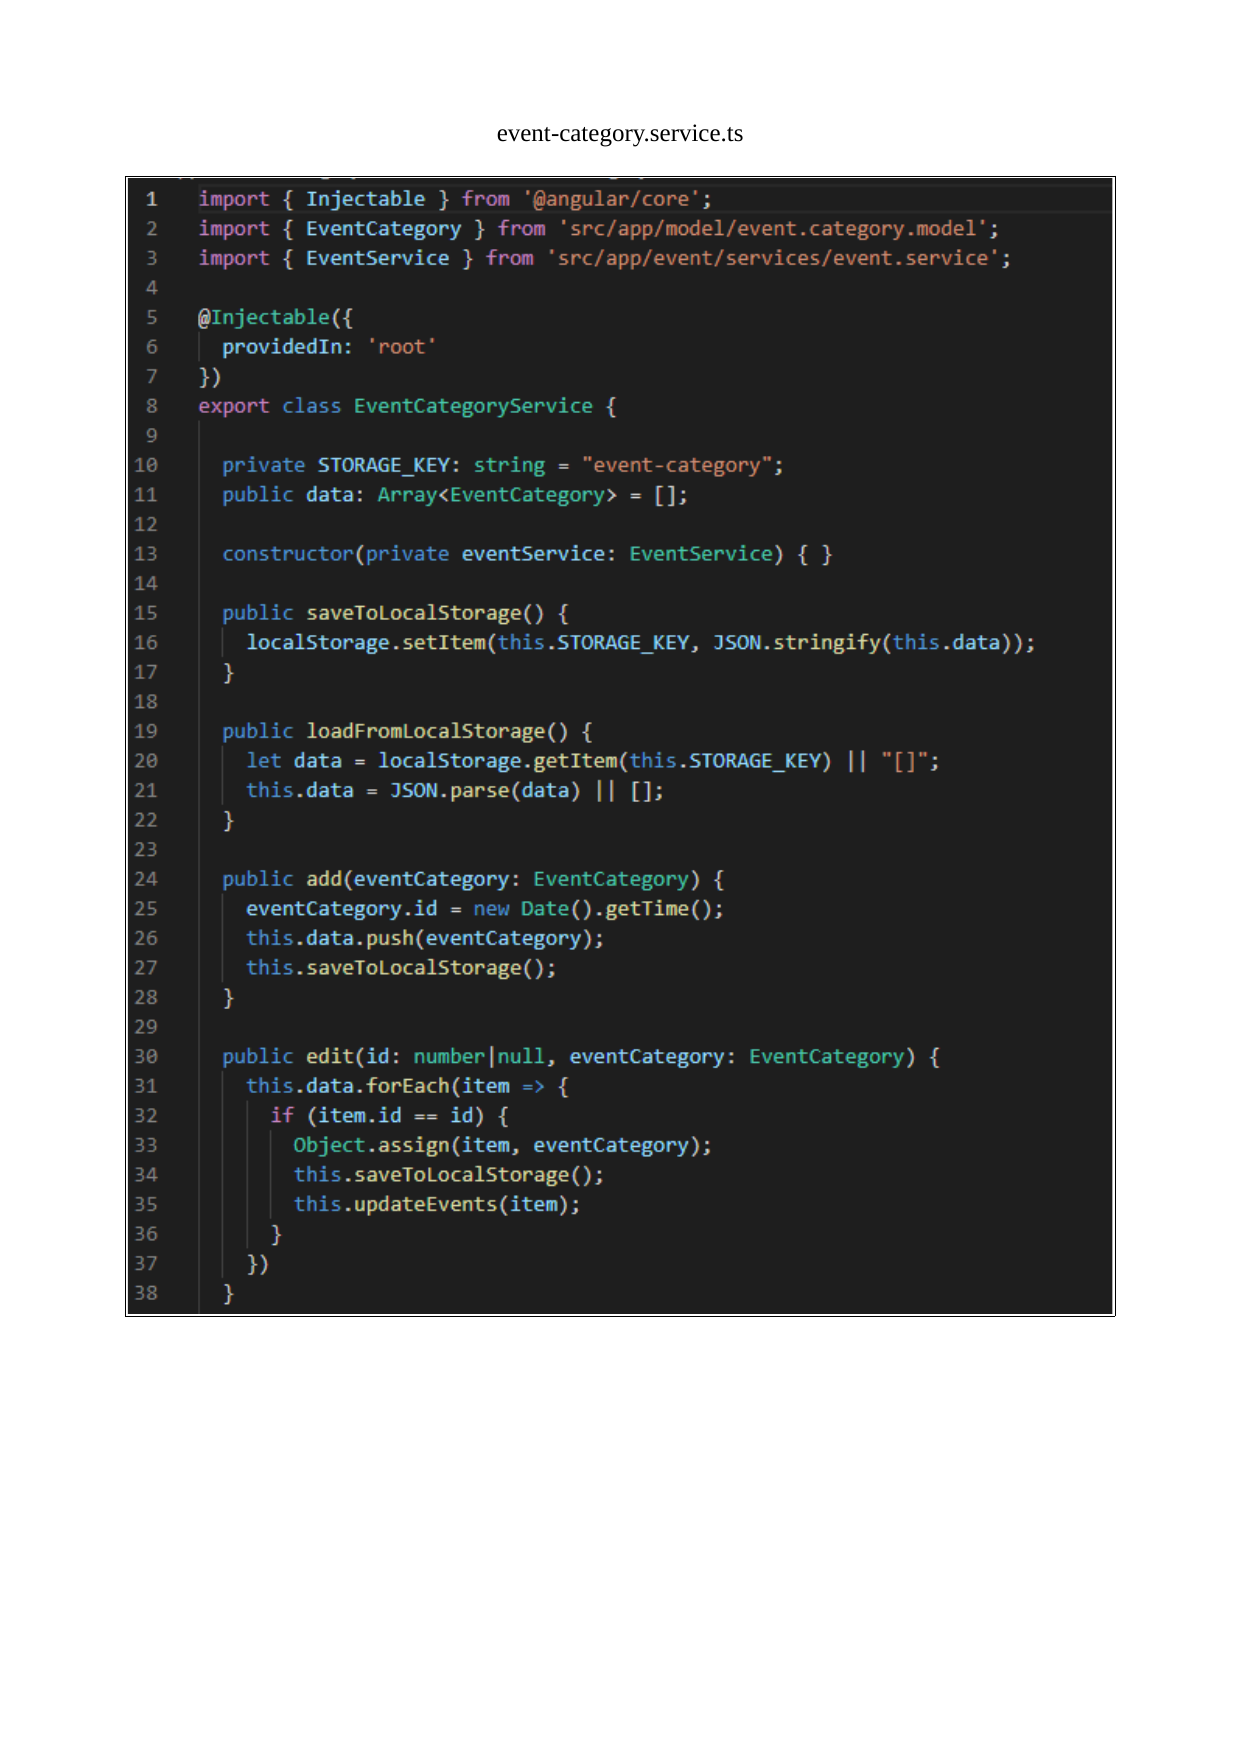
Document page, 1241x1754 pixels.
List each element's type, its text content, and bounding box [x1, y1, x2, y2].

text event-category.service.ts [118, 118, 1122, 147]
picture [127, 178, 1113, 1314]
